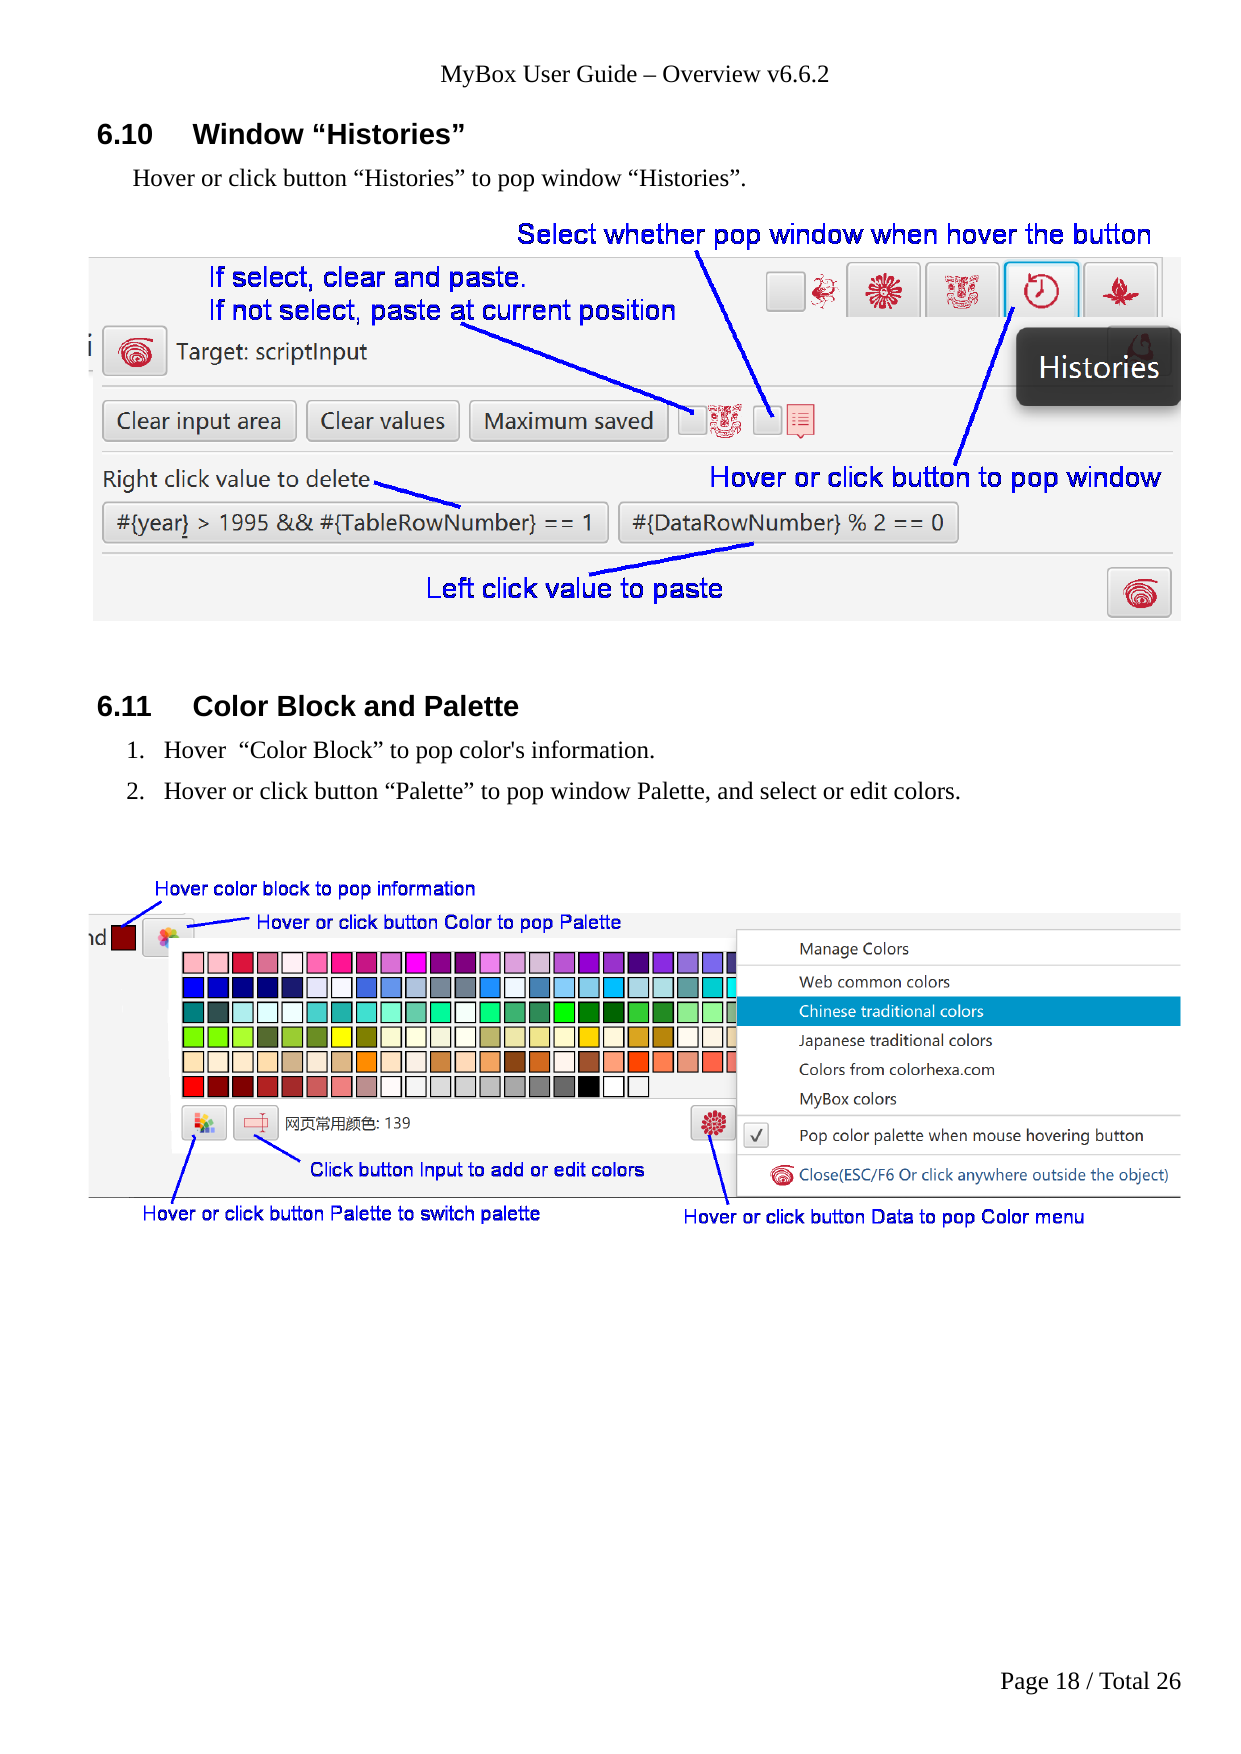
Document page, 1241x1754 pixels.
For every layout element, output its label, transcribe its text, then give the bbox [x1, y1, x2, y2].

list Hover or click button “Palette” to pop window Palette, and select or edit colors. [126, 776, 1181, 805]
subtitle Color Block and Palette [88, 689, 1181, 722]
picture [88, 204, 1182, 623]
text Hover or click button “Histories” to pop window “Histories”. [88, 163, 1181, 192]
list Hover “Color Block” to pop color's information. [126, 735, 1181, 763]
picture [88, 858, 1182, 1238]
subtitle Window “Histories” [88, 117, 1181, 151]
